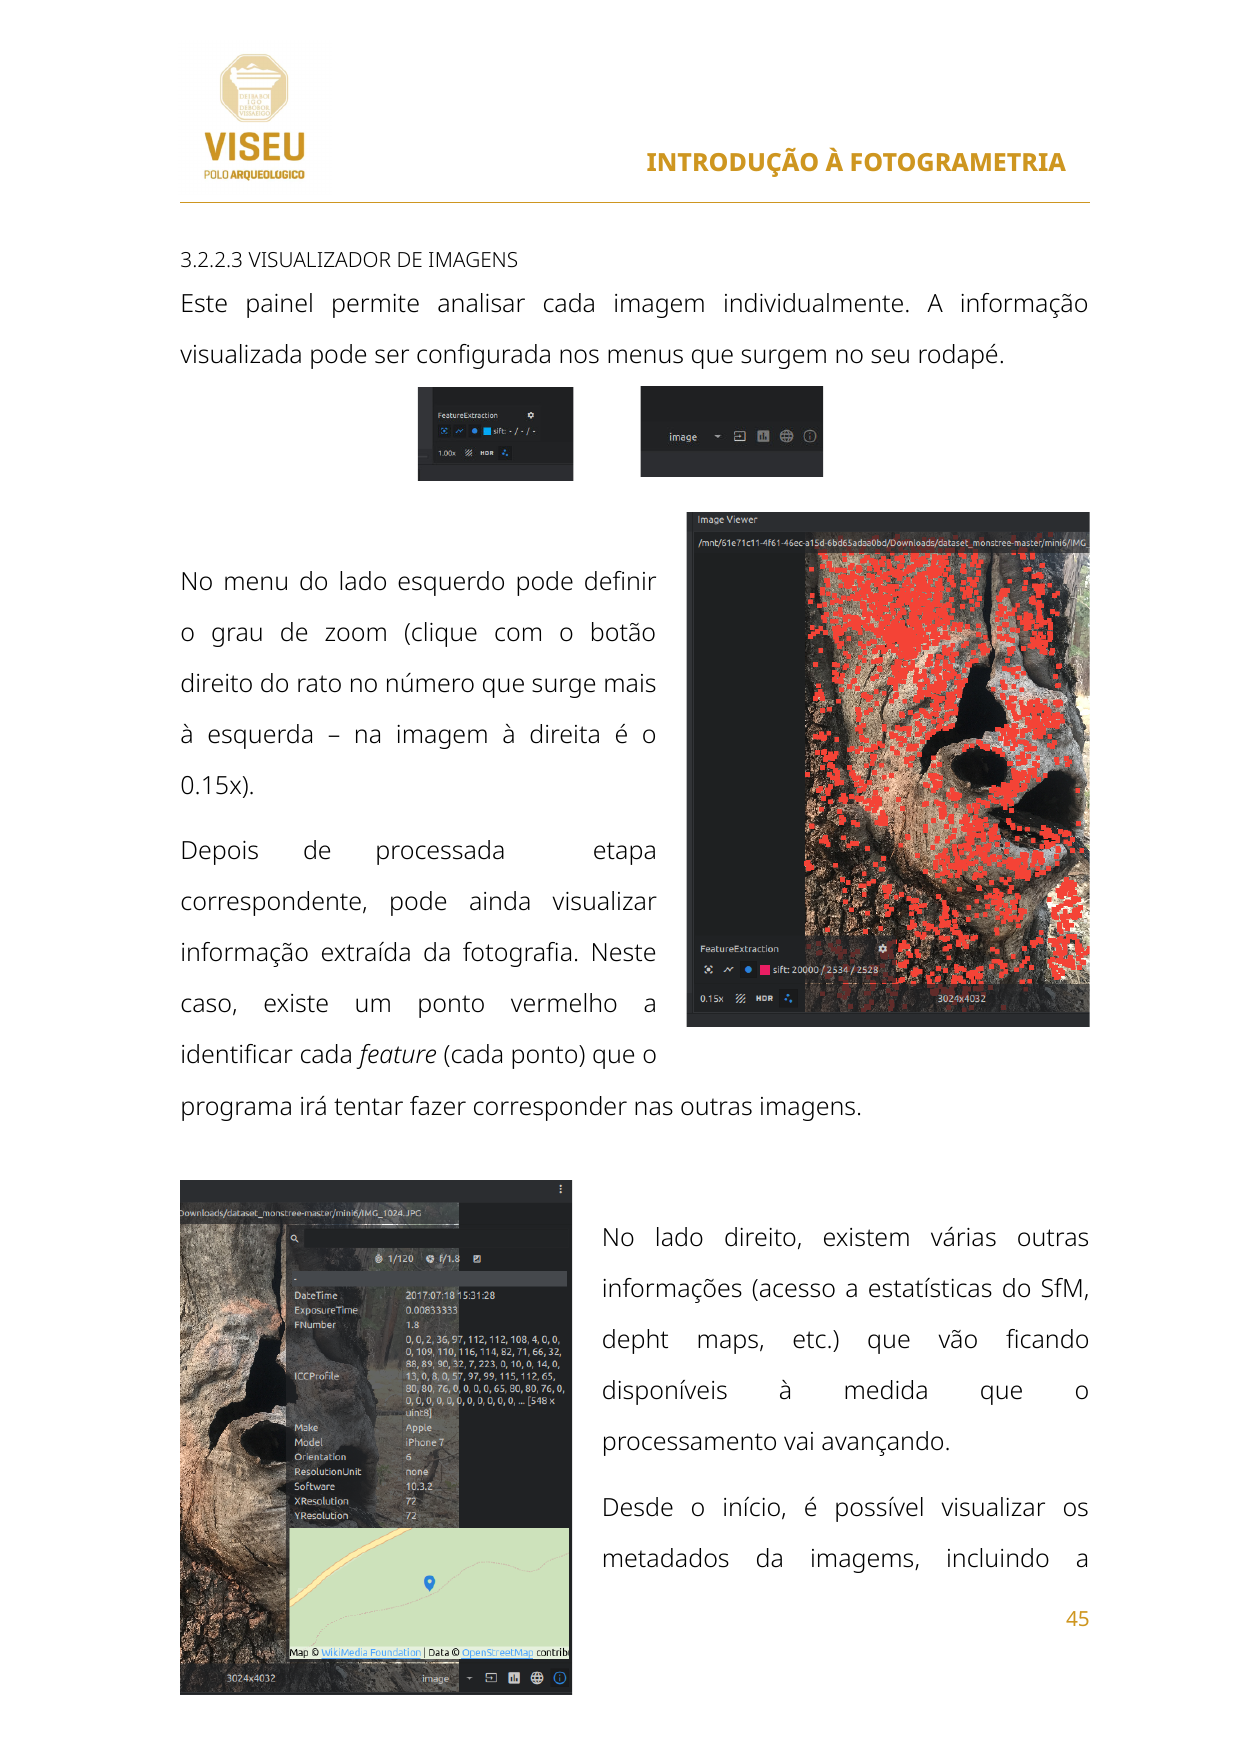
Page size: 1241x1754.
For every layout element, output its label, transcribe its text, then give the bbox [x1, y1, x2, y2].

picture [417, 387, 574, 481]
picture [640, 386, 824, 477]
text Depois de processada etapa correspondente, pode ainda visualizar informação extraída da fotografia. Neste caso, existe um ponto vermelho a identificar cada feature (cada ponto) que o programa irá tentar fazer corresponder nas outras imagens. [180, 833, 1090, 1122]
text Este painel permite analisar cada imagem individualmente. A informação visualizada pode ser configurada nos menus que surgem no seu rodapé. [180, 286, 1090, 371]
text Desde o início, é possível visualizar os metadados da imagems, incluindo a [573, 1489, 1090, 1574]
subtitle 3.2.2.3 Visualizador de imagens [180, 245, 1090, 273]
picture [180, 1180, 573, 1695]
text No lado direito, existem várias outras informações (acesso a estatísticas do SfM, depht maps, etc.) que vão ficando disponíveis à medida que o processamento vai avançando. [573, 1219, 1090, 1458]
picture [686, 512, 1090, 1027]
text No menu do lado esquerdo pode definir o grau de zoom (clique com o botão direito do rato no número que surge mais à esquerda – na imagem à direita é o 0.15x). [180, 563, 686, 801]
